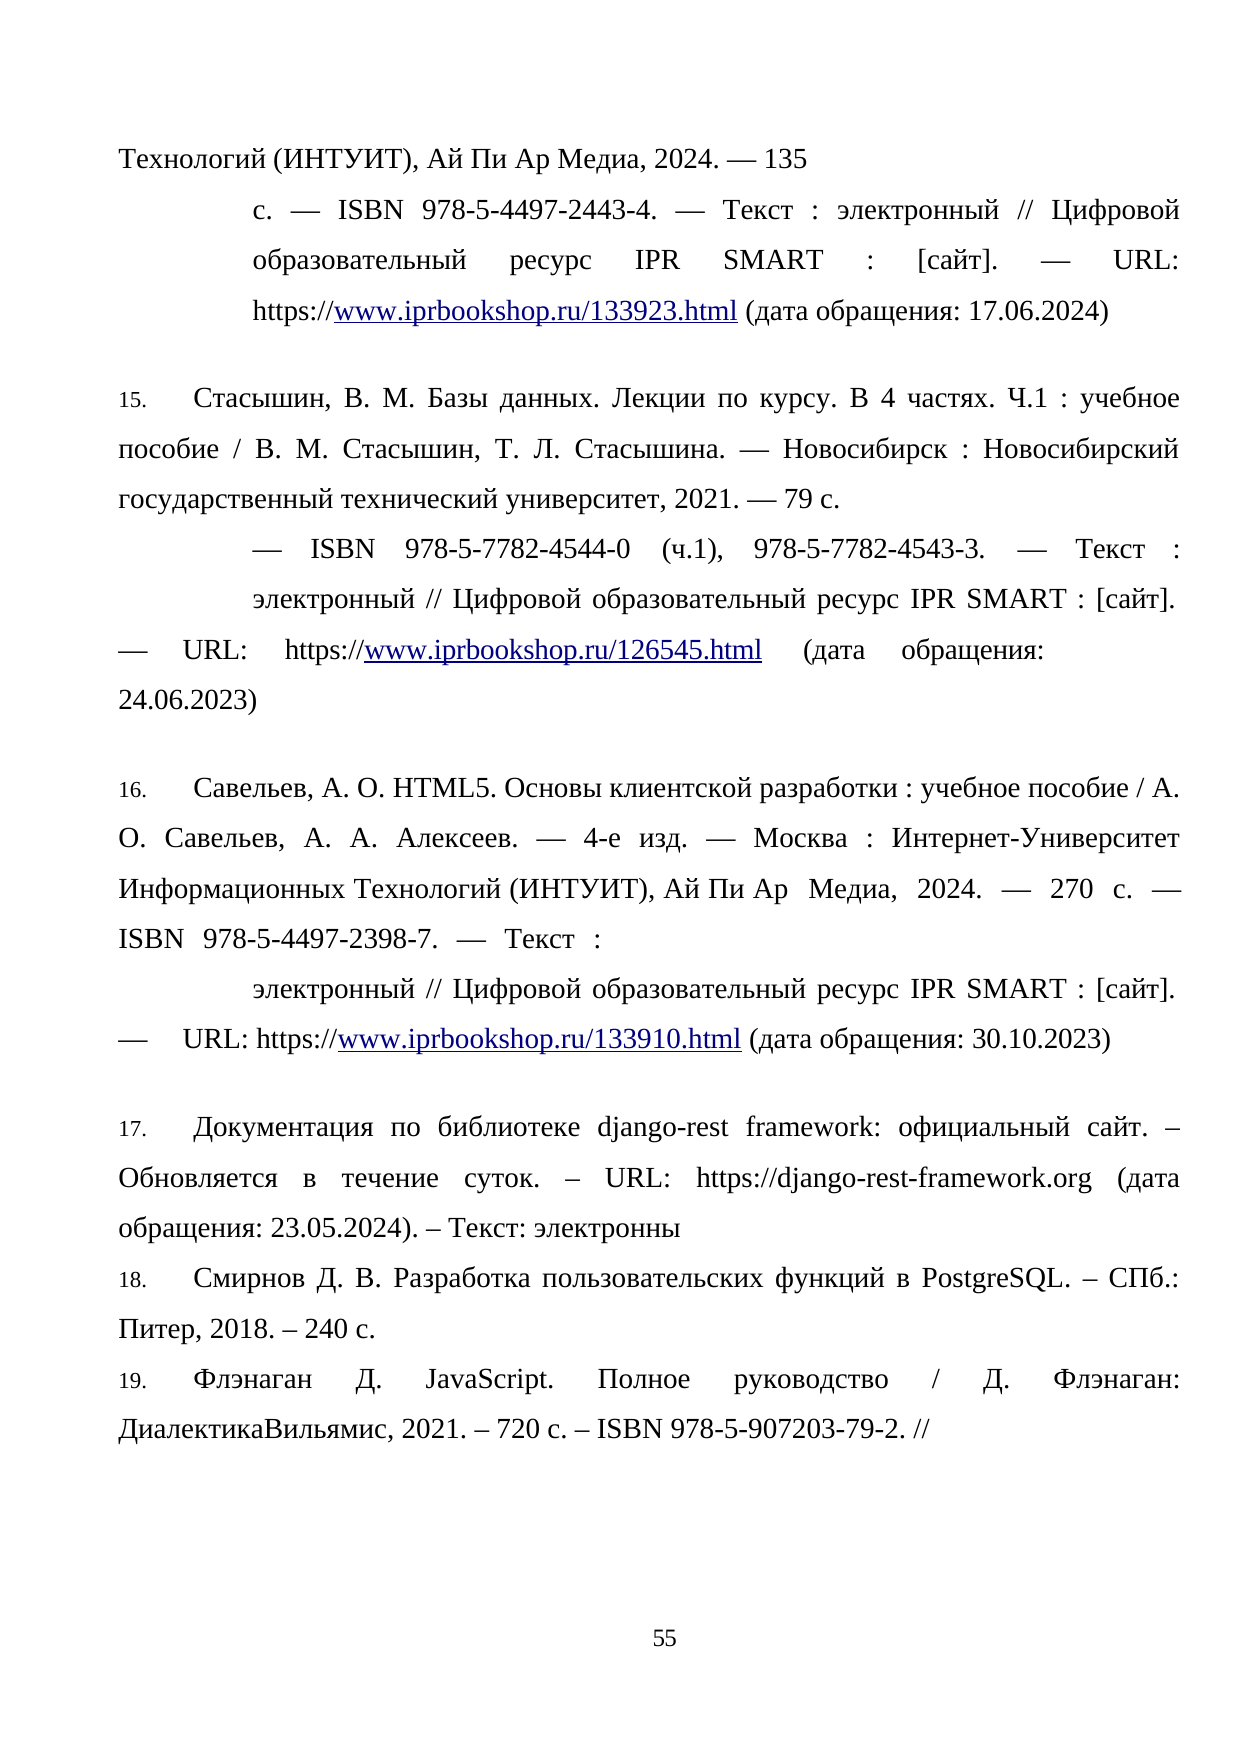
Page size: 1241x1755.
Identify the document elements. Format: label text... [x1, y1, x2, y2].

text электронный // Цифровой образовательный ресурс IPR SMART : [сайт]. [252, 582, 1241, 615]
list Технологий (ИНТУИТ), Ай Пи Ар Медиа, 2024. — 135 [118, 142, 1181, 175]
text электронный // Цифровой образовательный ресурс IPR SMART : [сайт]. [252, 971, 1241, 1005]
list URL: https://www.iprbookshop.ru/126545.html (дата обращения: 24.06.2023) [118, 632, 1181, 716]
list Флэнаган Д. JavaScript. Полное руководство / Д. Флэнаган: ДиалектикаВильямис, 2021. – 720 с. – ISBN 978-5-907203-79-2. // [118, 1361, 1181, 1445]
list Смирнов Д. В. Разработка пользовательских функций в PostgreSQL. – СПб.: Питер, 2018. – 240 с. [118, 1261, 1181, 1344]
list Савельев, А. О. HTML5. Основы клиентской разработки : учебное пособие / А. О. Савельев, А. А. Алексеев. — 4-е изд. — Москва : Интернет-Университет Информационных Технологий (ИНТУИТ), Ай Пи Ар Медиа, 2024. — 270 c. — ISBN 978-5-4497-2398-7. — Текст : [118, 770, 1181, 955]
list Стасышин, В. М. Базы данных. Лекции по курсу. В 4 частях. Ч.1 : учебное пособие / В. М. Стасышин, Т. Л. Стасышина. — Новосибирск : Новосибирский государственный технический университет, 2021. — 79 c. [118, 380, 1181, 514]
list Документация по библиотеке django-rest framework: официальный сайт. – Обновляется в течение суток. – URL: https://django-rest-framework.org (дата обращения: 23.05.2024). – Текст: электронны [118, 1109, 1181, 1244]
list URL: https://www.iprbookshop.ru/133910.html (дата обращения: 30.10.2023) [118, 1022, 1181, 1055]
text c. — ISBN 978-5-4497-2443-4. — Текст : электронный // Цифровой образовательный ресурс IPR SMART : [сайт]. — URL: https://www.iprbookshop.ru/133923.html (дата обращения: 17.06.2024) [252, 192, 1181, 326]
text — ISBN 978-5-7782-4544-0 (ч.1), 978-5-7782-4543-3. — Текст : [252, 531, 1241, 565]
